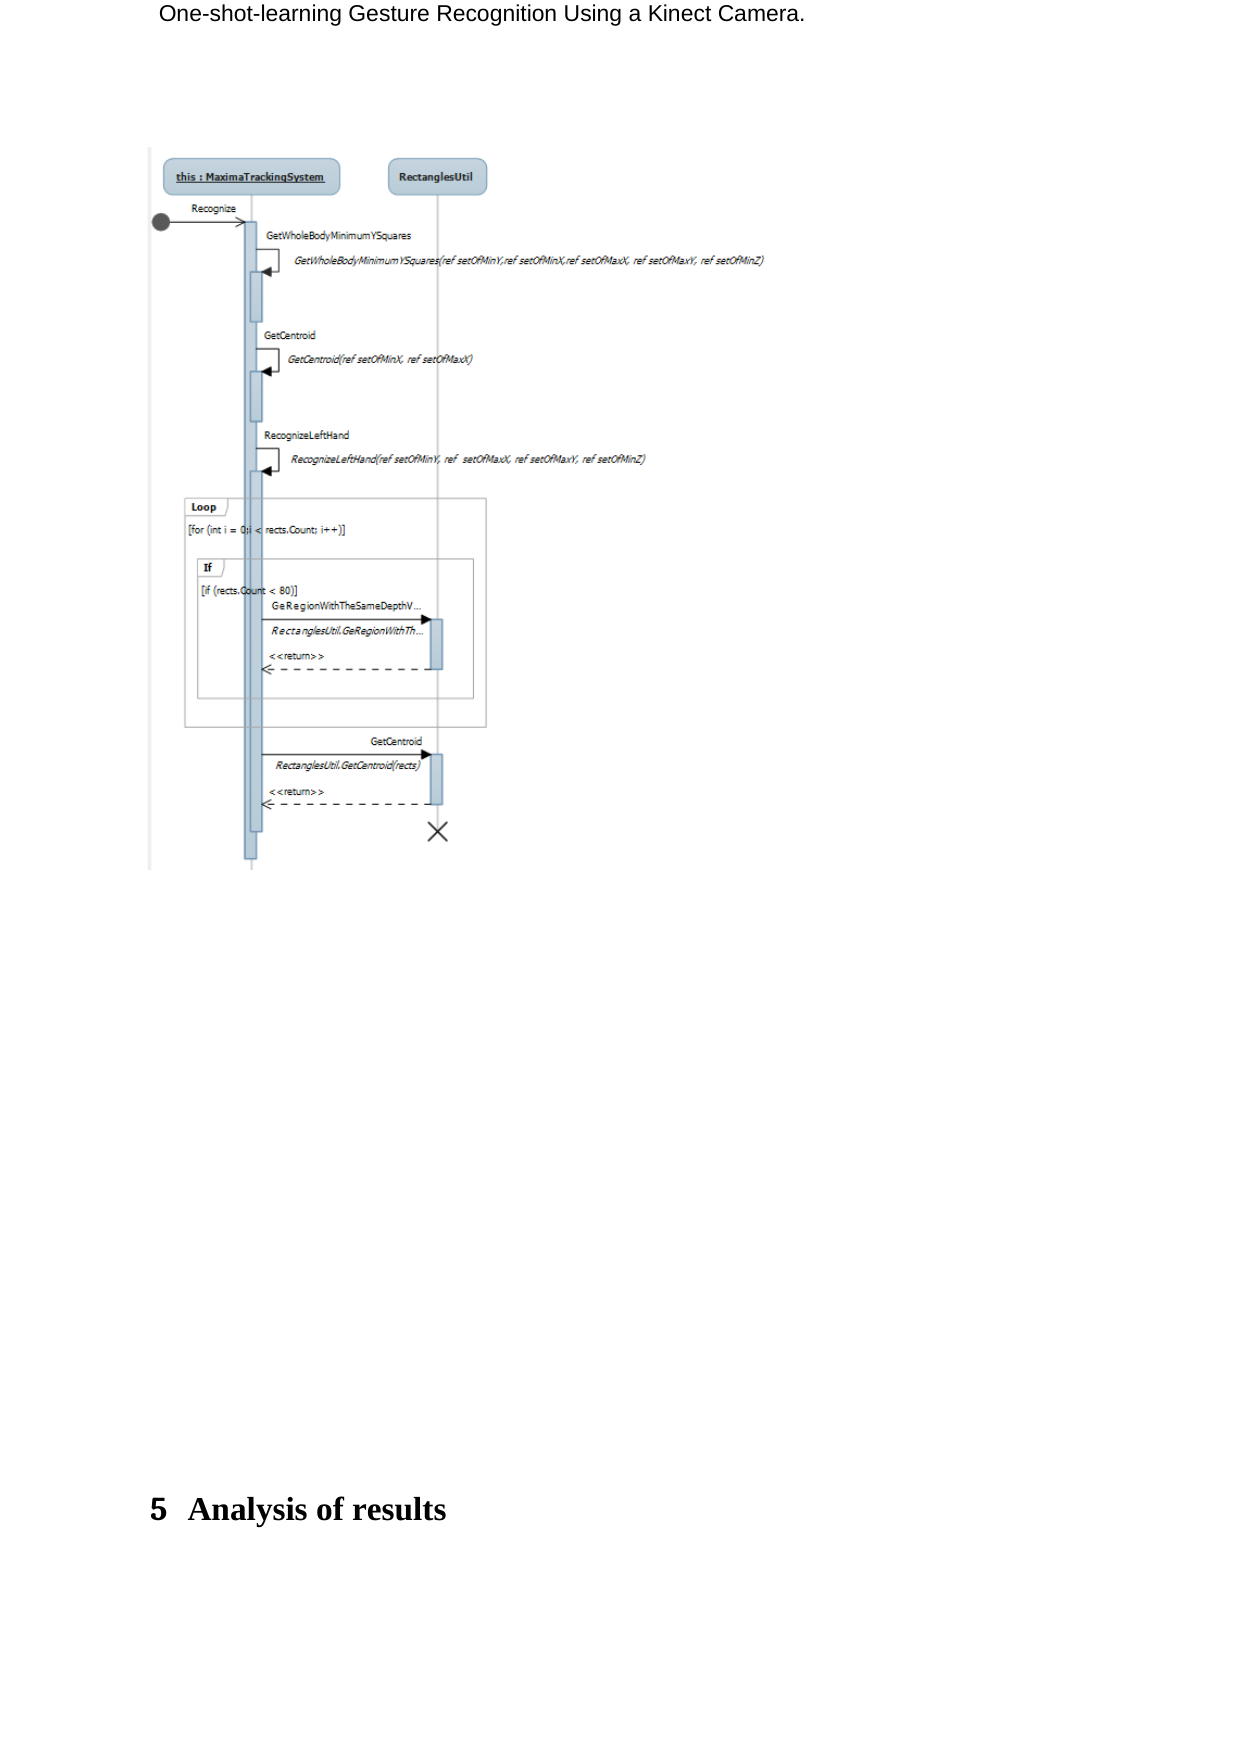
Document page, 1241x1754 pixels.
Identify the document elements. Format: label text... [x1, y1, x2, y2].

list Analysis of results [150, 1489, 1093, 1529]
